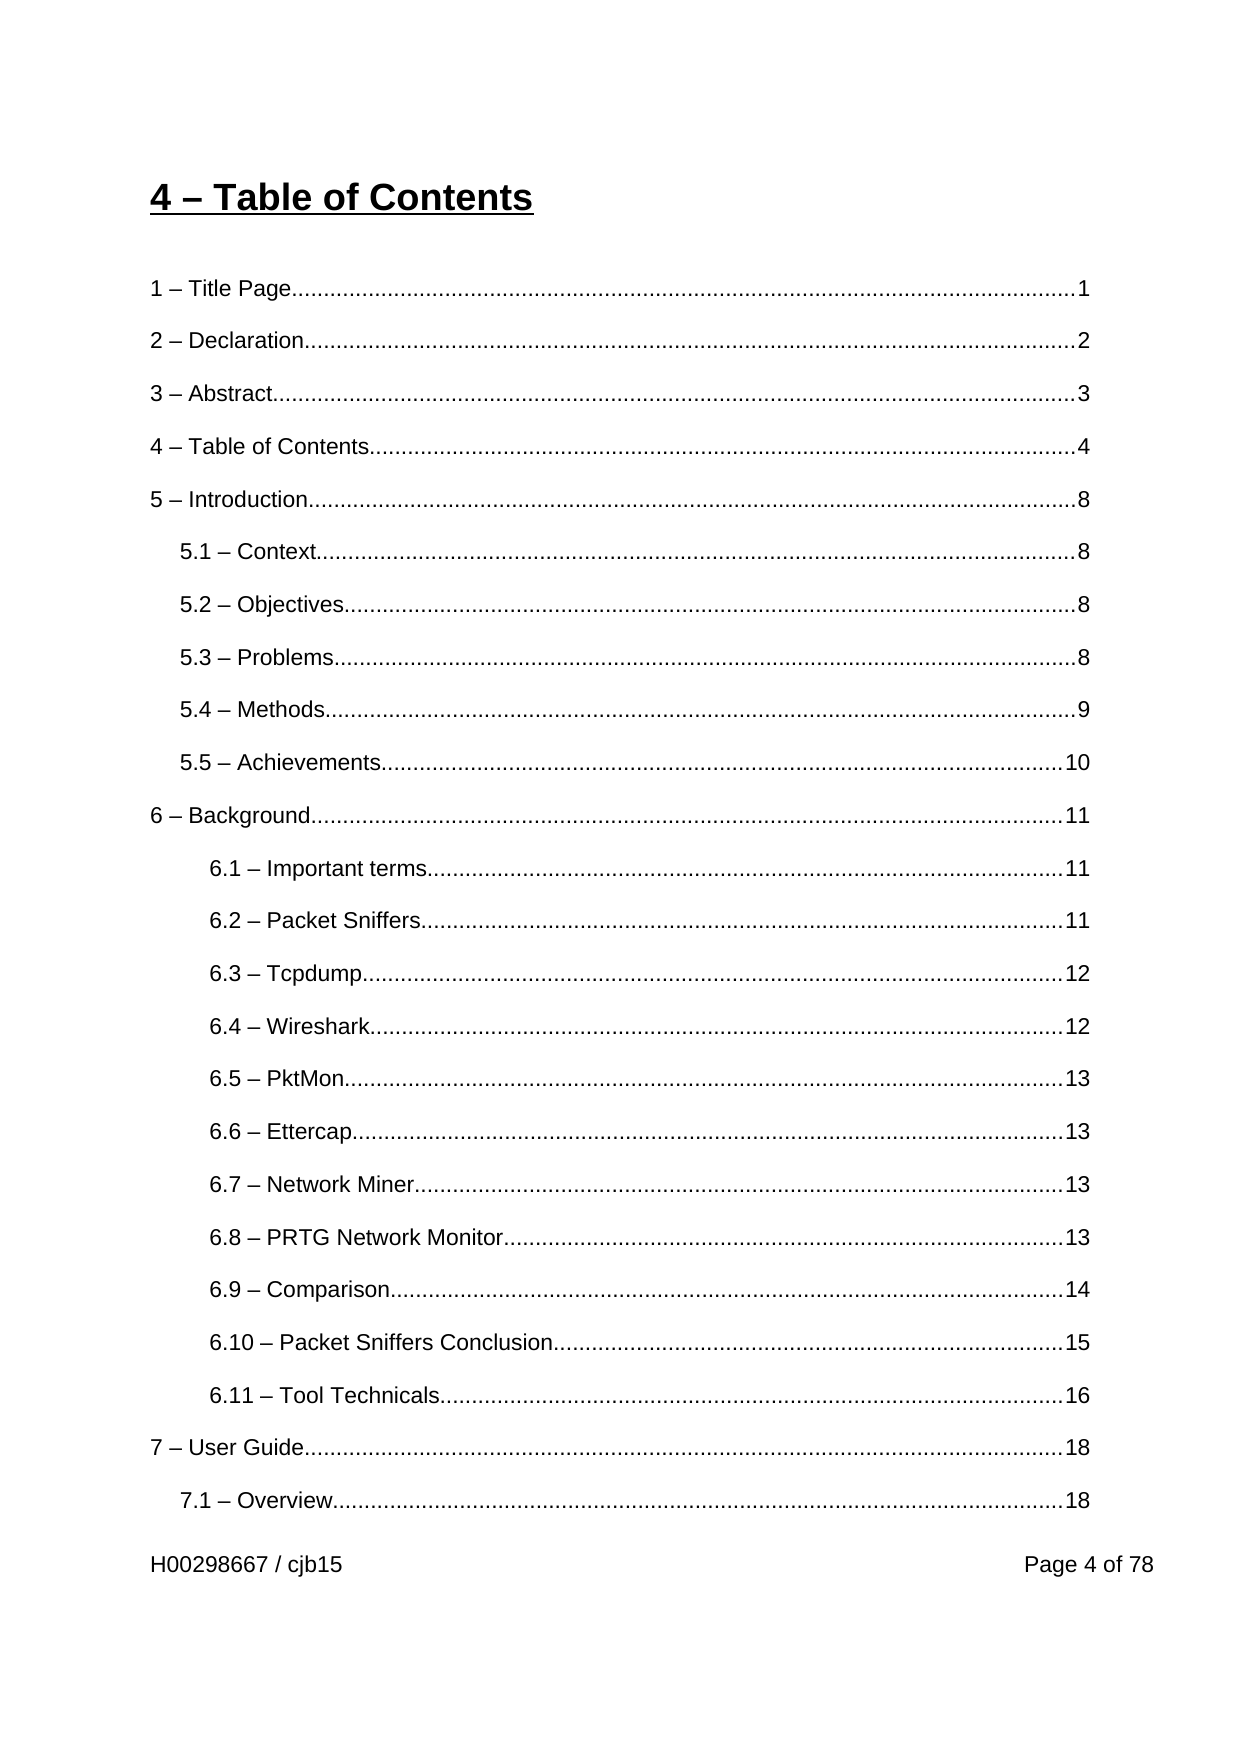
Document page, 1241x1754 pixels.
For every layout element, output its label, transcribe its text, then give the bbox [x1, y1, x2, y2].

text 6.4 – Wireshark 12 [209, 1013, 1090, 1039]
text 5.5 – Achievements 10 [179, 749, 1090, 776]
text 6.6 – Ettercap 13 [209, 1118, 1090, 1144]
text 4 – Table of Contents 4 [150, 433, 1090, 459]
text 7 – User Guide 18 [150, 1434, 1090, 1461]
text 7.1 – Overview 18 [179, 1487, 1090, 1513]
text 5.2 – Objectives 8 [179, 591, 1090, 617]
text 6.7 – Network Miner 13 [209, 1171, 1090, 1197]
text 6.2 – Packet Sniffers 11 [209, 907, 1090, 934]
text 5.3 – Problems 8 [179, 644, 1090, 670]
text 6.1 – Important terms 11 [209, 854, 1090, 881]
text 5.4 – Methods 9 [179, 696, 1090, 723]
text 5.1 – Context 8 [179, 538, 1090, 565]
text 6.9 – Comparison 14 [209, 1276, 1090, 1303]
text 1 – Title Page 1 [150, 275, 1090, 301]
subtitle 4 – Table of Contents [150, 175, 1090, 219]
text 6.3 – Tcpdump 12 [209, 960, 1090, 986]
text 2 – Declaration 2 [150, 327, 1090, 354]
text 6.11 – Tool Technicals 16 [209, 1382, 1090, 1408]
text 6.5 – PktMon 13 [209, 1065, 1090, 1092]
text 6.10 – Packet Sniffers Conclusion 15 [209, 1329, 1090, 1355]
text 6 – Background 11 [150, 802, 1090, 828]
text 3 – Abstract 3 [150, 380, 1090, 407]
text 6.8 – PRTG Network Monitor 13 [209, 1223, 1090, 1250]
text 5 – Introduction 8 [150, 486, 1090, 512]
